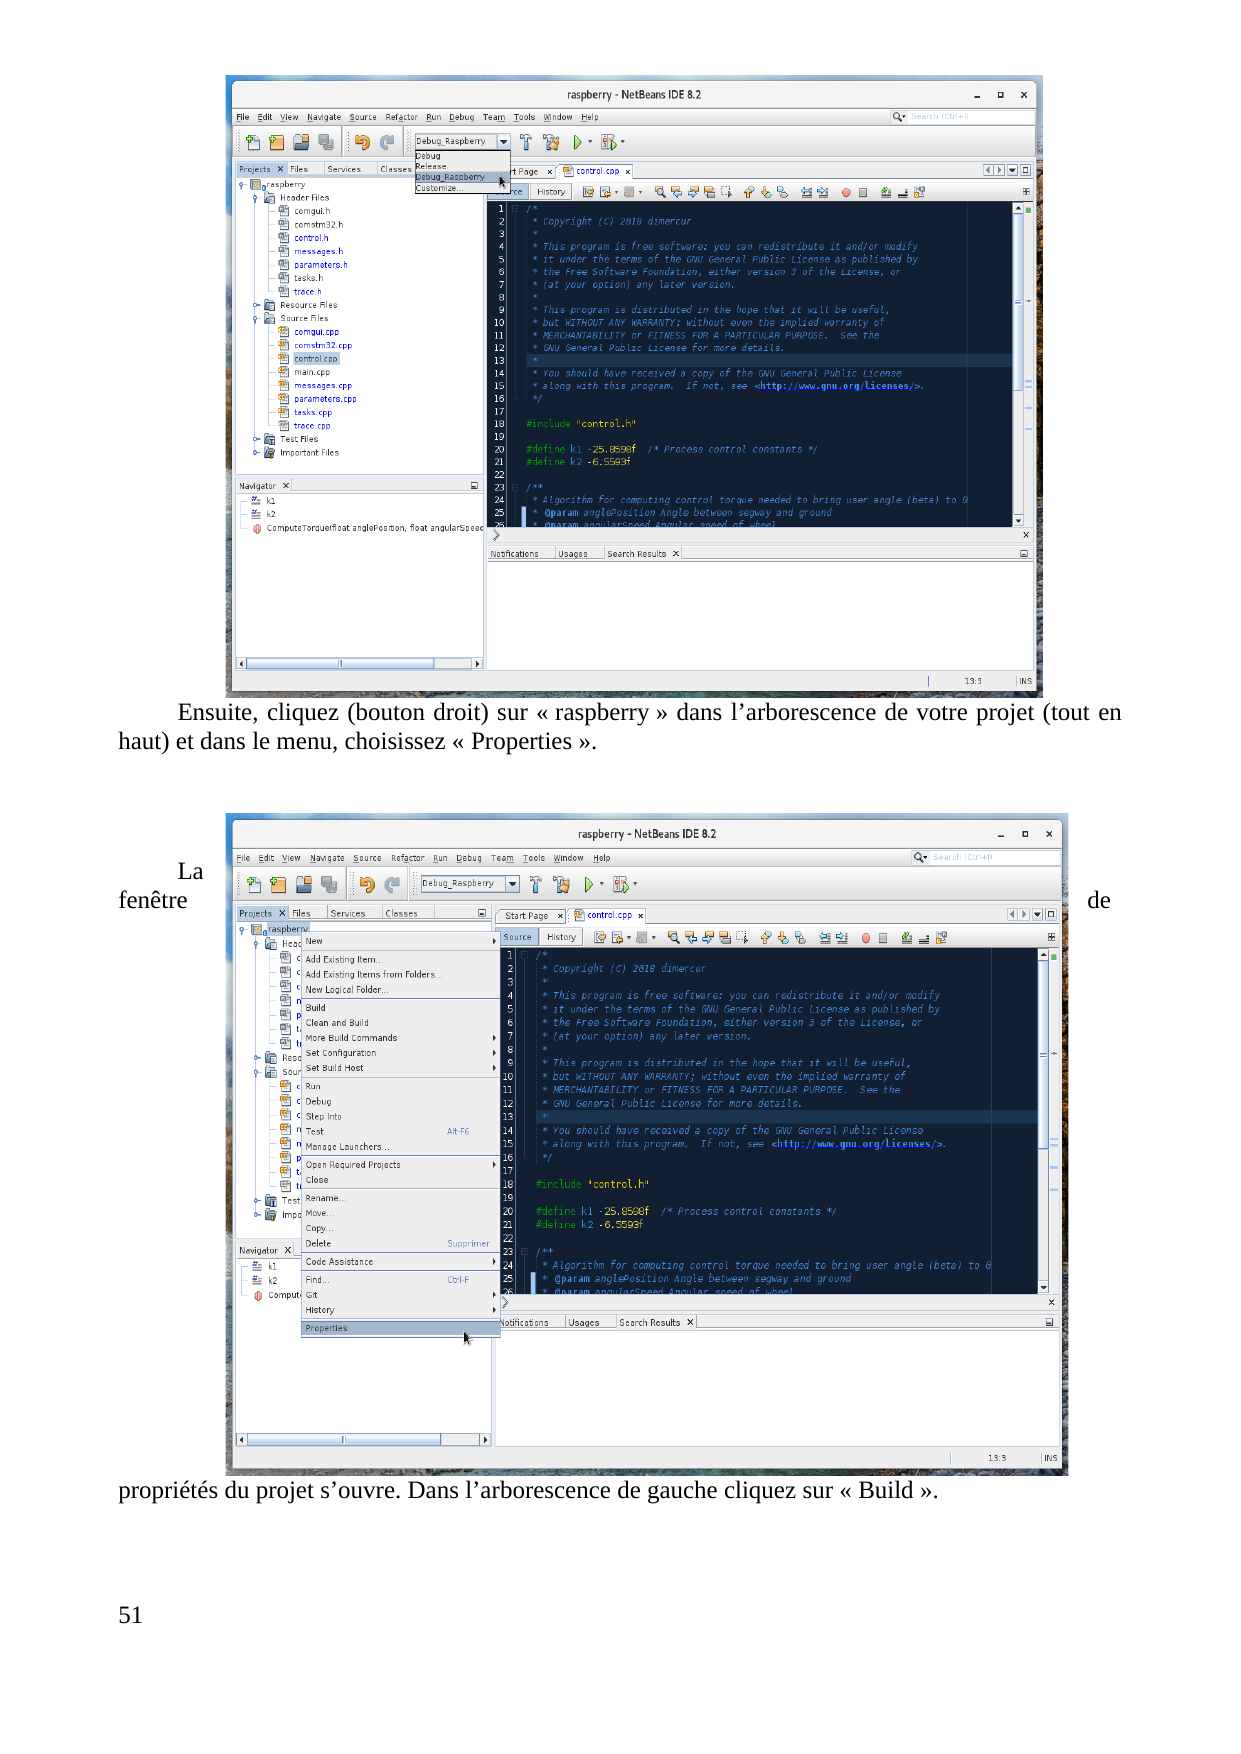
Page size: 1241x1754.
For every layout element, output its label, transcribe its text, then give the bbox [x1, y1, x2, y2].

picture [225, 75, 1043, 698]
picture [225, 813, 1069, 1476]
text La fenêtre de propriétés du projet s’ouvre. Dans l’arborescence de gauche cliquez sur « Build ». [118, 856, 1122, 1504]
text Ensuite, cliquez (bouton droit) sur « raspberry » dans l’arborescence de votre projet (tout en haut) et dans le menu, choisissez « Properties ». [118, 118, 1122, 755]
